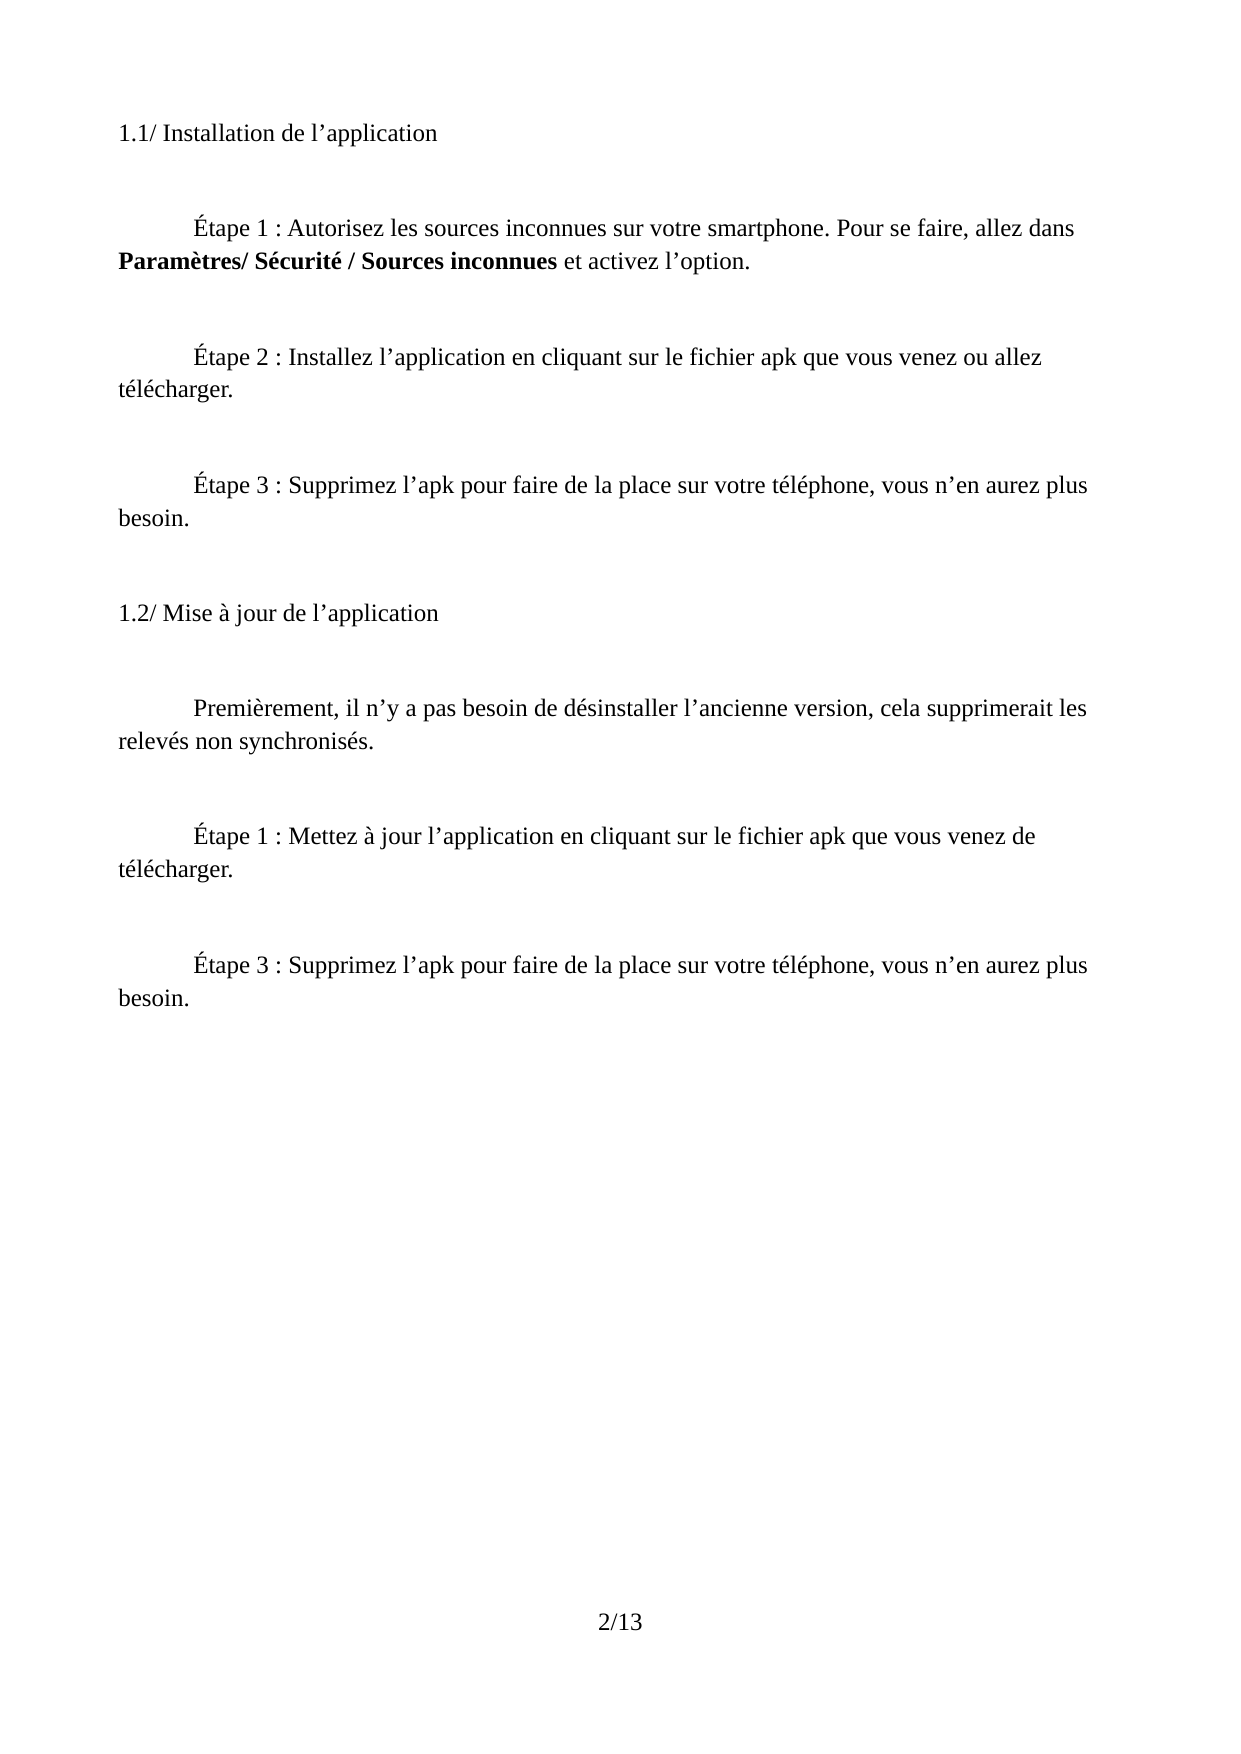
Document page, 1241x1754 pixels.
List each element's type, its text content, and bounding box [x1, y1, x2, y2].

text Étape 1 : Mettez à jour l’application en cliquant sur le fichier apk que vous venez de télécharger. [118, 821, 1122, 883]
text 1.2/ Mise à jour de l’application [118, 598, 1122, 627]
text Étape 3 : Supprimez l’apk pour faire de la place sur votre téléphone, vous n’en aurez plus besoin. [118, 950, 1122, 1011]
text 1.1/ Installation de l’application [118, 118, 1122, 147]
text Étape 1 : Autorisez les sources inconnues sur votre smartphone. Pour se faire, allez dans Paramètres/ Sécurité / Sources inconnues et activez l’option. [118, 213, 1122, 275]
text Premièrement, il n’y a pas besoin de désinstaller l’ancienne version, cela supprimerait les relevés non synchronisés. [118, 693, 1122, 755]
text Étape 2 : Installez l’application en cliquant sur le fichier apk que vous venez ou allez télécharger. [118, 342, 1122, 403]
text Étape 3 : Supprimez l’apk pour faire de la place sur votre téléphone, vous n’en aurez plus besoin. [118, 470, 1122, 532]
